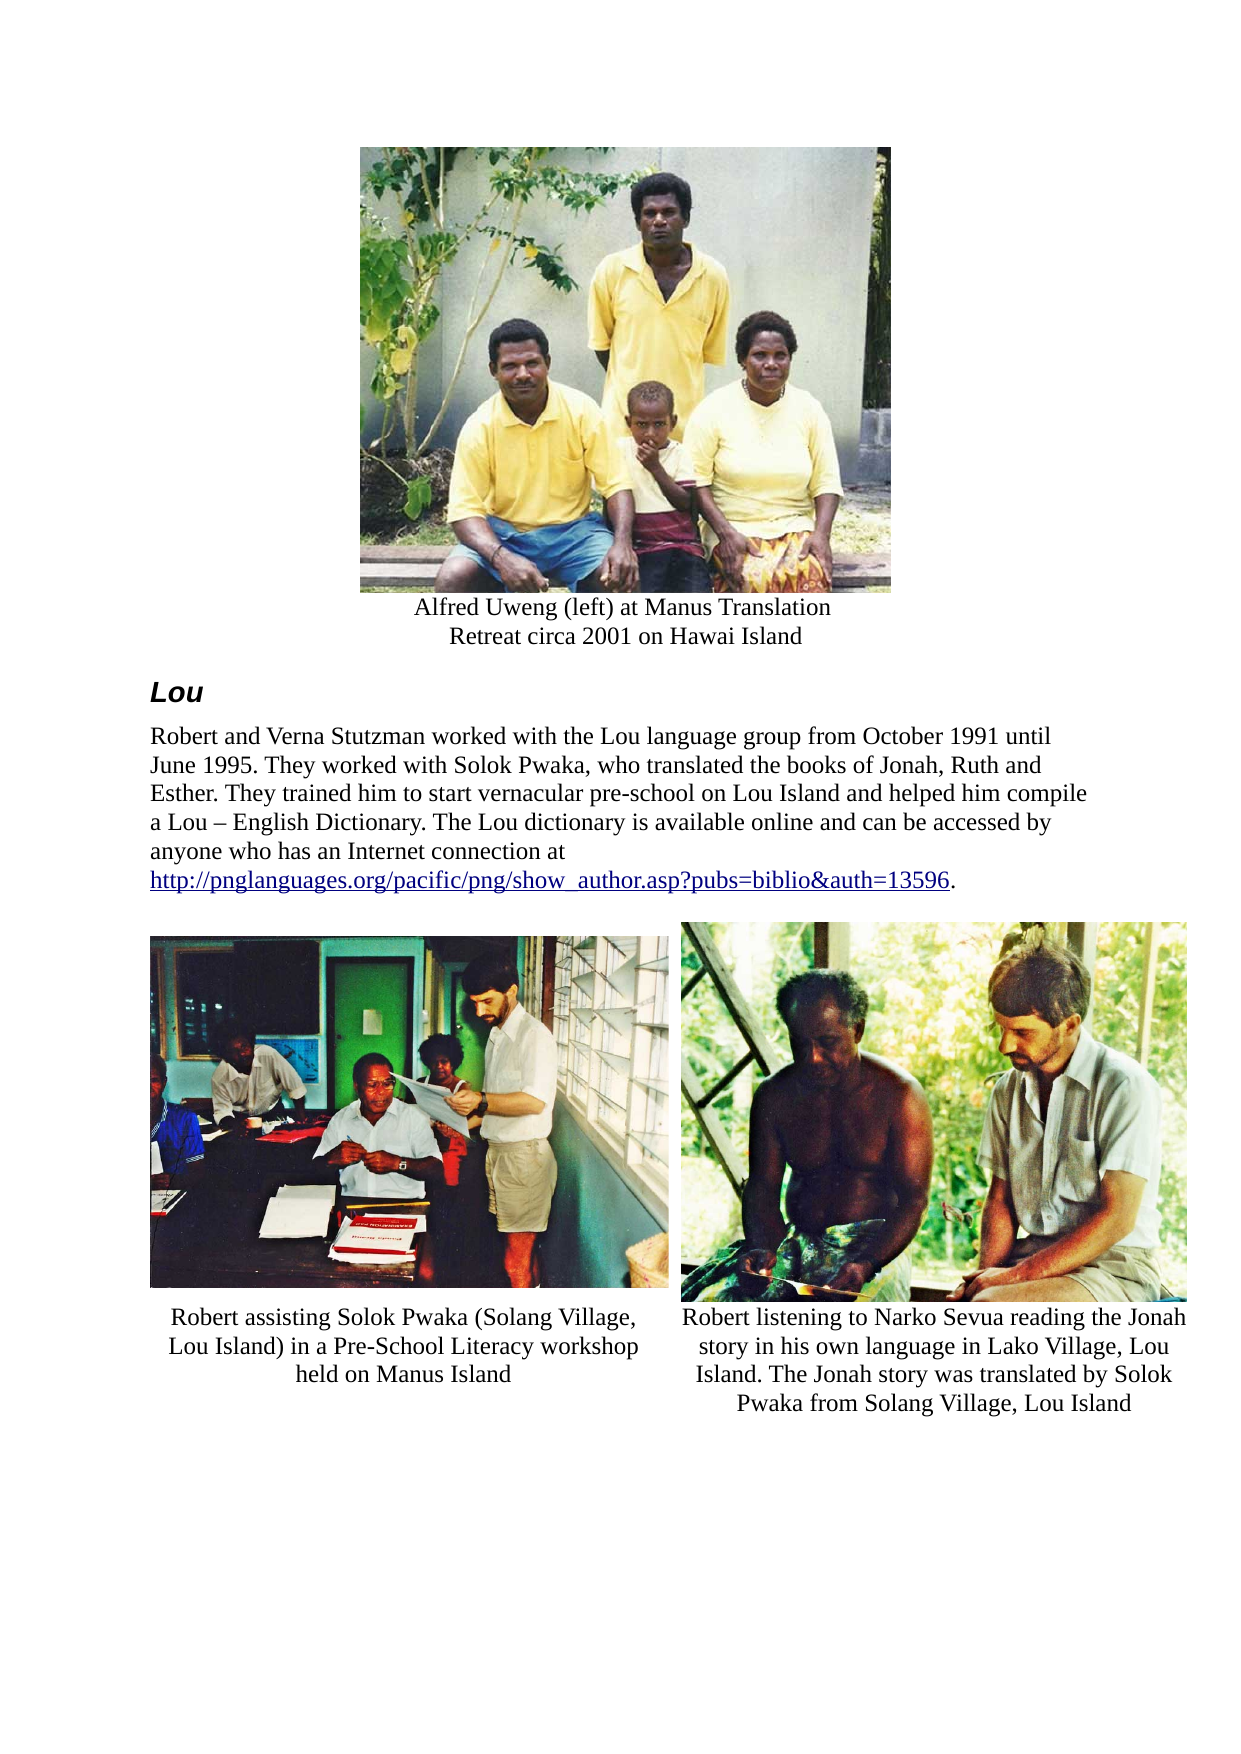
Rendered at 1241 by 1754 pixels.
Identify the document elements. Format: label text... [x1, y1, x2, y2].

table_cell Robert listening to Narko Sevua reading the Jonah story in his own language in Lako Village, Lou Island. The Jonah story was translated by Solok Pwaka from Solang Village, Lou Island [669, 1302, 1199, 1417]
table_header [669, 922, 681, 1302]
picture [360, 147, 891, 593]
subtitle Lou [150, 675, 1090, 708]
text Robert and Verna Stutzman worked with the Lou language group from October 1991 until June 1995. They worked with Solok Pwaka, who translated the books of Jonah, Ruth and Esther. They trained him to start vernacular pre-school on Lou Island and helped him compile a Lou – English Dictionary. The Lou dictionary is available online and can be accessed by anyone who has an Internet connection at http://pnglanguages.org/pacific/png/show_author.asp?pubs=biblio&auth=13596. [150, 721, 1090, 893]
table_cell Robert assisting Solok Pwaka (Solang Village, Lou Island) in a Pre-School Literacy workshop held on Manus Island [138, 1302, 669, 1417]
table_header [1187, 922, 1199, 1302]
table_cell Alfred Uweng (left) at Manus Translation Retreat circa 2001 on Hawai Island [138, 593, 1113, 650]
picture [150, 936, 669, 1288]
table_header [891, 147, 1113, 592]
picture [681, 922, 1187, 1302]
table_header [138, 922, 669, 1302]
table_header [138, 147, 360, 592]
